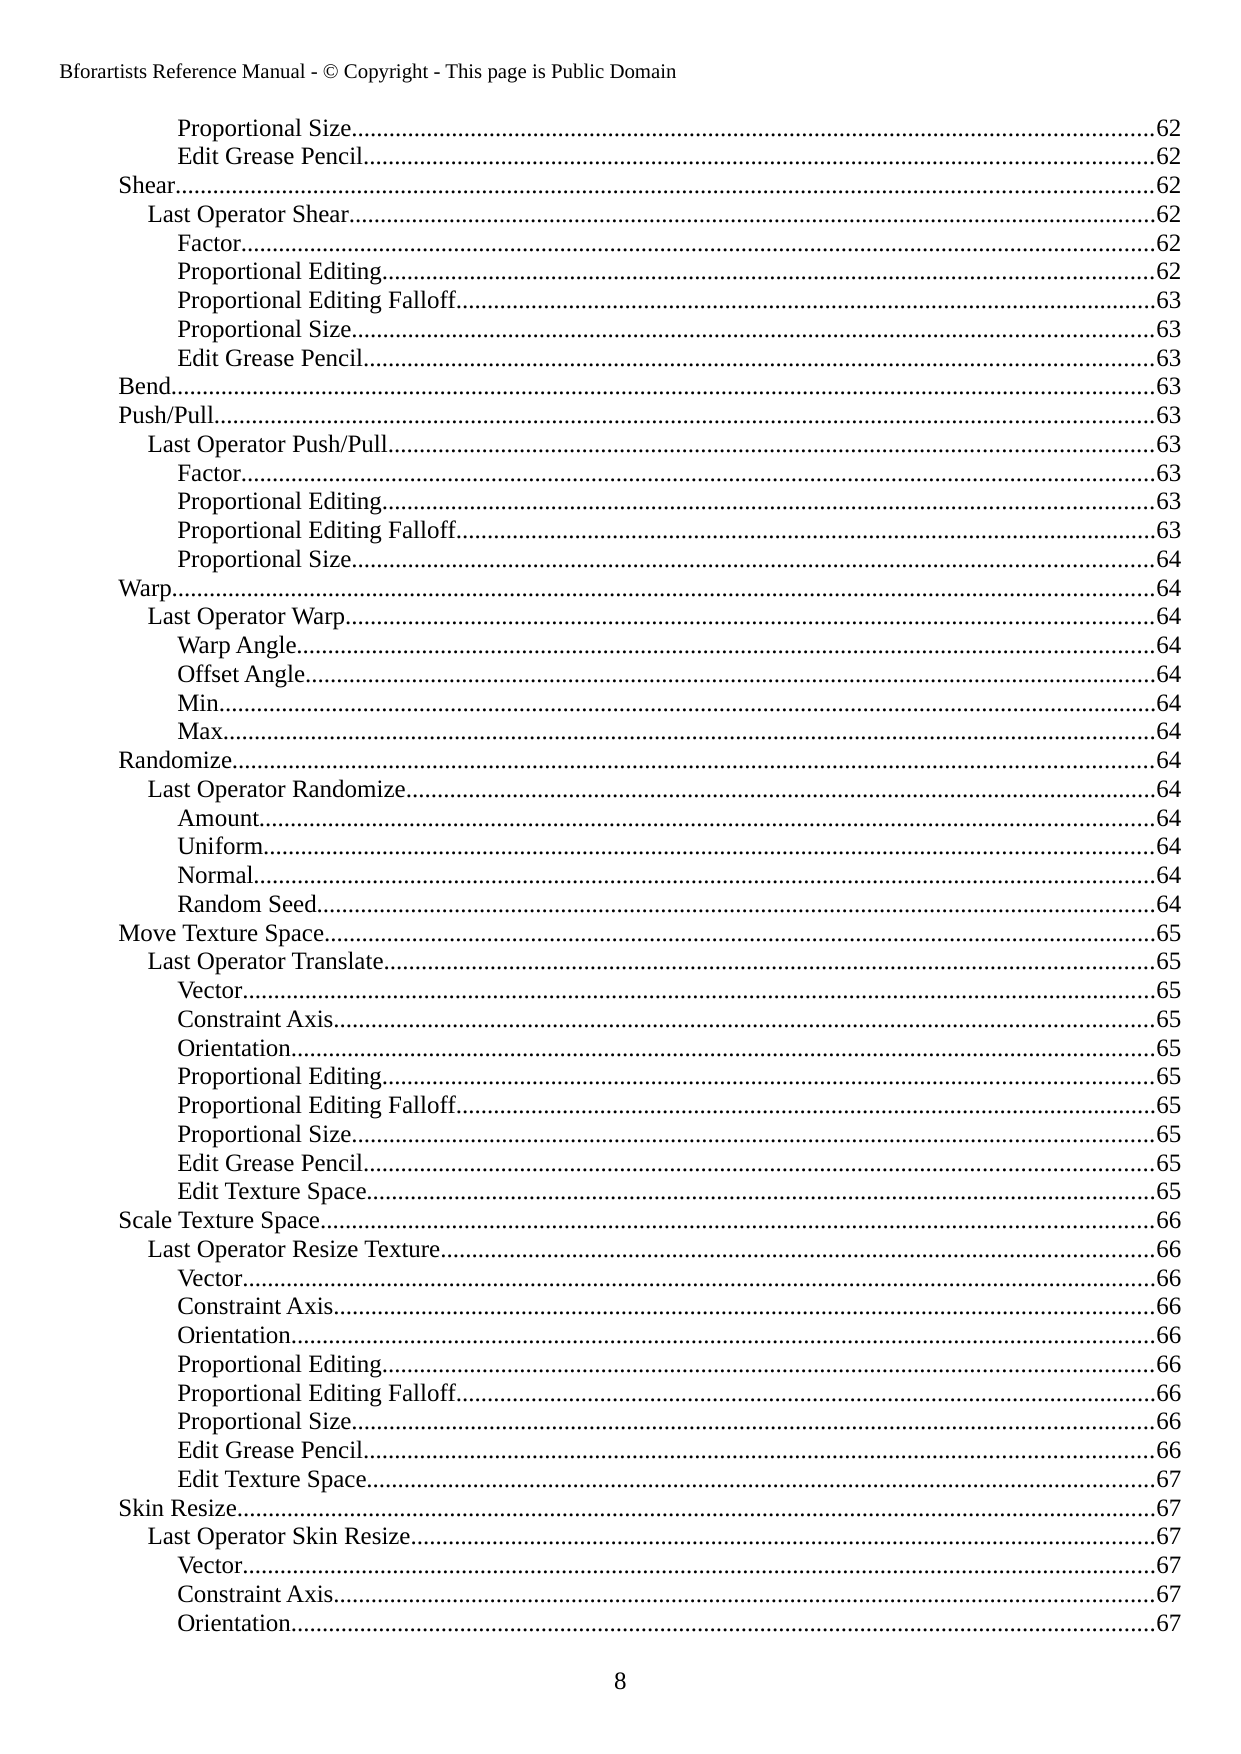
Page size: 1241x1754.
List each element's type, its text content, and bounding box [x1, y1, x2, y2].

text Bend 63 [118, 371, 1181, 400]
text Proportional Editing Falloff 63 [177, 515, 1181, 544]
text Proportional Size 63 [177, 314, 1181, 343]
text Proportional Editing Falloff 65 [177, 1090, 1181, 1119]
text Last Operator Shear 62 [147, 199, 1181, 228]
text Warp 64 [118, 573, 1181, 601]
text Vector 65 [177, 975, 1181, 1004]
text Proportional Size 64 [177, 544, 1181, 573]
text Last Operator Push/Pull 63 [147, 429, 1181, 458]
text Edit Grease Pencil 65 [177, 1148, 1181, 1176]
text Warp Angle 64 [177, 630, 1181, 659]
text Proportional Editing 63 [177, 486, 1181, 515]
text Factor 63 [177, 458, 1181, 486]
text Move Texture Space 65 [118, 918, 1181, 946]
text Orientation 67 [177, 1608, 1181, 1636]
text Normal 64 [177, 860, 1181, 889]
text Proportional Editing 65 [177, 1061, 1181, 1090]
text Vector 67 [177, 1550, 1181, 1579]
text Proportional Editing 66 [177, 1349, 1181, 1378]
text Proportional Editing Falloff 63 [177, 285, 1181, 314]
text Last Operator Warp 64 [147, 601, 1181, 630]
text Offset Angle 64 [177, 659, 1181, 688]
text Last Operator Skin Resize 67 [147, 1521, 1181, 1550]
text Uniform 64 [177, 831, 1181, 860]
text Skin Resize 67 [118, 1493, 1181, 1521]
text Proportional Size 66 [177, 1406, 1181, 1435]
text Orientation 66 [177, 1320, 1181, 1349]
text Last Operator Randomize 64 [147, 774, 1181, 803]
text Last Operator Translate 65 [147, 946, 1181, 975]
text Random Seed 64 [177, 889, 1181, 918]
text Proportional Size 62 [177, 113, 1181, 141]
text Constraint Axis 66 [177, 1291, 1181, 1320]
text Edit Texture Space 67 [177, 1464, 1181, 1493]
text Amount 64 [177, 803, 1181, 831]
text Proportional Editing 62 [177, 256, 1181, 285]
text Edit Grease Pencil 62 [177, 141, 1181, 170]
text Scale Texture Space 66 [118, 1205, 1181, 1234]
text Proportional Size 65 [177, 1119, 1181, 1148]
text Edit Texture Space 65 [177, 1176, 1181, 1205]
text Edit Grease Pencil 63 [177, 343, 1181, 371]
text Constraint Axis 67 [177, 1579, 1181, 1608]
text Last Operator Resize Texture 66 [147, 1234, 1181, 1263]
text Max 64 [177, 716, 1181, 745]
text Edit Grease Pencil 66 [177, 1435, 1181, 1464]
text Vector 66 [177, 1263, 1181, 1291]
text Push/Pull 63 [118, 400, 1181, 429]
text Randomize 64 [118, 745, 1181, 774]
text Factor 62 [177, 228, 1181, 256]
text Constraint Axis 65 [177, 1004, 1181, 1033]
text Shear 62 [118, 170, 1181, 199]
text Proportional Editing Falloff 66 [177, 1378, 1181, 1406]
text Orientation 65 [177, 1033, 1181, 1061]
text Min 64 [177, 688, 1181, 716]
